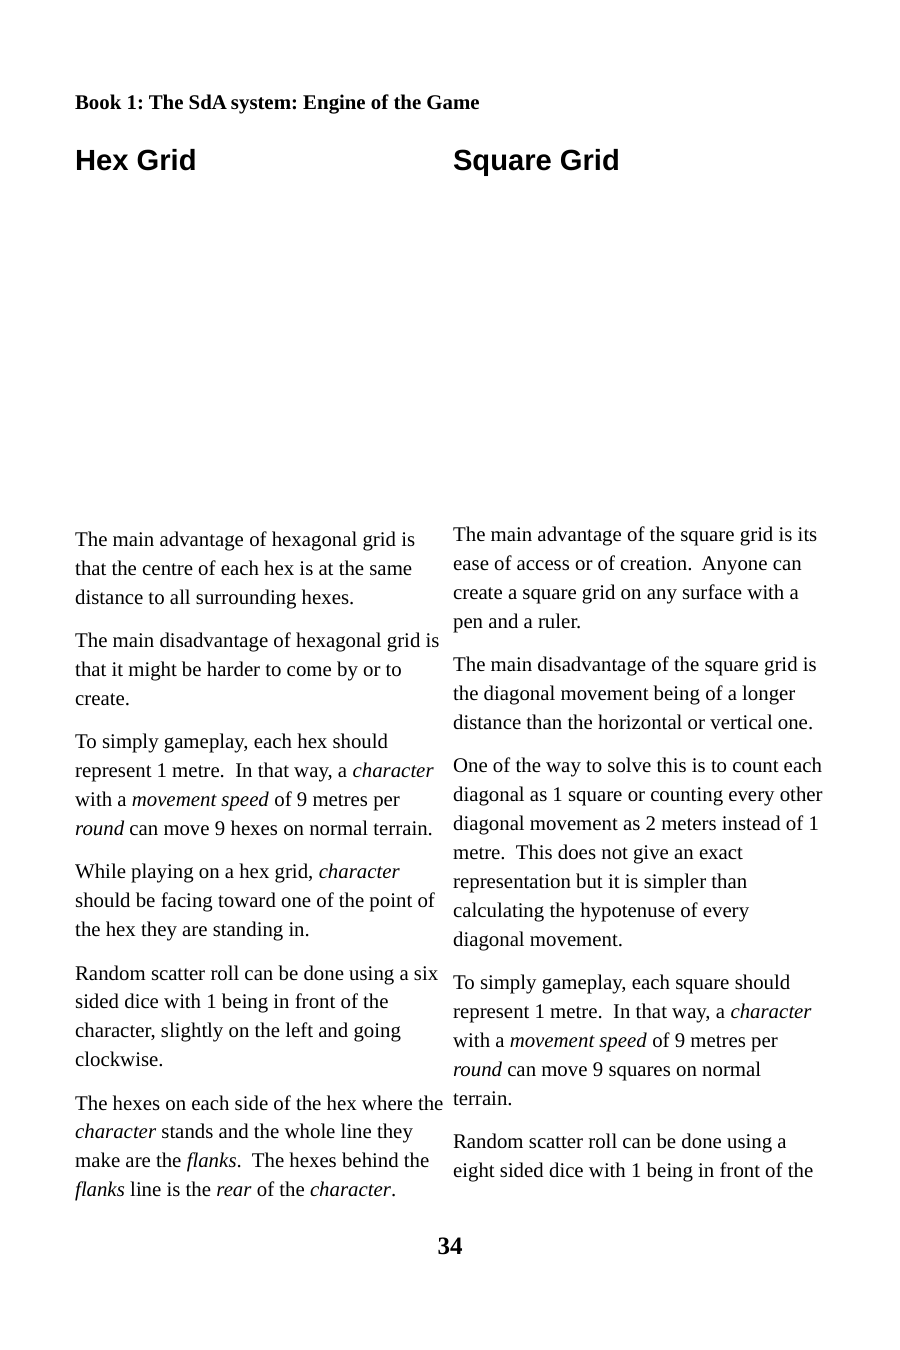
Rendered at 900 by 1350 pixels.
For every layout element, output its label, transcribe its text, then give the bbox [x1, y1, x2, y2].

text Random scatter roll can be done using a six sided dice with 1 being in front of the character, slightly on the left and going clockwise. [75, 960, 447, 1071]
text Random scatter roll can be done using a eight sided dice with 1 being in front of the [453, 1129, 825, 1182]
text The hexes on each side of the hex where the character stands and the whole line they make are the flanks. The hexes behind the flanks line is the rear of the character. [75, 1090, 447, 1201]
text One of the way to solve this is to count each diagonal as 1 square or counting every other diagonal movement as 2 meters instead of 1 metre. This does not give an exact representation but it is simpler than calculating the hypotenuse of every diagonal movement. [453, 753, 825, 951]
subtitle Square Grid [453, 143, 825, 177]
text To simply gameplay, each hex should represent 1 metre. In that way, a character with a movement speed of 9 metres per round can move 9 hexes on normal terrain. [75, 729, 447, 840]
text While playing on a hex grid, character should be facing toward one of the point of the hex they are standing in. [75, 859, 447, 941]
text The main disadvantage of hexagonal grid is that it might be harder to come by or to create. [75, 628, 447, 710]
text The main disadvantage of the square grid is the diagonal movement being of a longer distance than the horizontal or vertical one. [453, 652, 825, 734]
text The main advantage of hexagonal grid is that the centre of each hex is at the same distance to all surrounding hexes. [75, 527, 447, 609]
text The main advantage of the square grid is its ease of access or of creation. Anyone can create a square grid on any surface with a pen and a ruler. [453, 522, 825, 633]
text To simply gameplay, each square should represent 1 metre. In that way, a character with a movement speed of 9 metres per round can move 9 squares on normal terrain. [453, 970, 825, 1109]
subtitle Hex Grid [75, 143, 447, 177]
